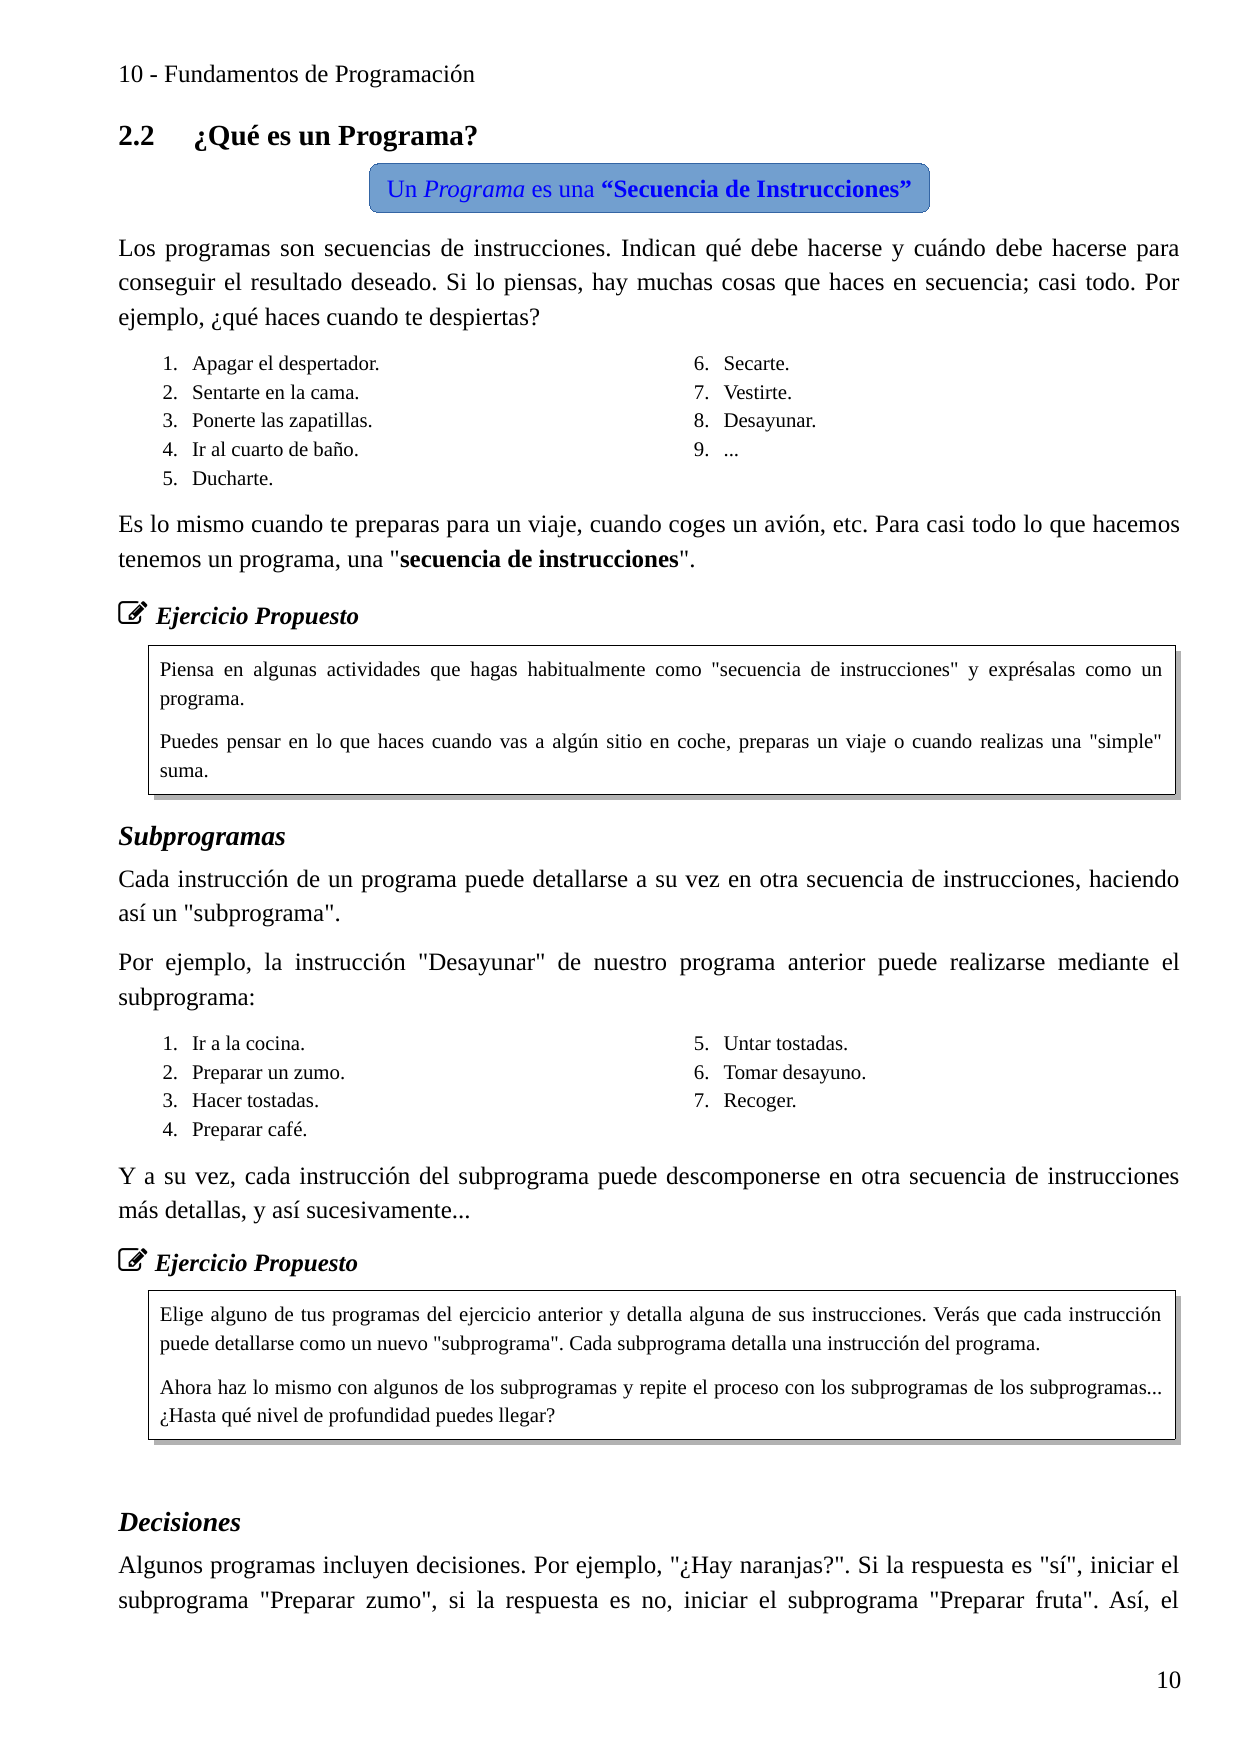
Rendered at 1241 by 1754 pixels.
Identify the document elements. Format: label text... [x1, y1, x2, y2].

subtitle Subprogramas [118, 819, 1181, 851]
list Ducharte. [162, 466, 649, 490]
text Y a su vez, cada instrucción del subprograma puede descomponerse en otra secuencia de instrucciones más detallas, y así sucesivamente... [118, 1161, 1181, 1224]
list Ponerte las zapatillas. [162, 408, 649, 432]
list Vestirte. [694, 379, 1181, 404]
subtitle ¿Qué es un Programa? [118, 118, 1181, 152]
list Ir al cuarto de baño. [162, 437, 649, 461]
text Elige alguno de tus programas del ejercicio anterior y detalla alguna de sus instrucciones. Verás que cada instrucción puede detallarse como un nuevo "subprograma". Cada subprograma detalla una instrucción del programa. [149, 1291, 1175, 1355]
list Sentarte en la cama. [162, 379, 649, 404]
list Hacer tostadas. [162, 1088, 649, 1112]
text Es lo mismo cuando te preparas para un viaje, cuando coges un avión, etc. Para casi todo lo que hacemos tenemos un programa, una "secuencia de instrucciones". [118, 509, 1181, 573]
text Algunos programas incluyen decisiones. Por ejemplo, "¿Hay naranjas?". Si la respuesta es "sí", iniciar el subprograma "Preparar zumo", si la respuesta es no, iniciar el subprograma "Preparar fruta". Así, el [118, 1550, 1181, 1613]
text Los programas son secuencias de instrucciones. Indican qué debe hacerse y cuándo debe hacerse para conseguir el resultado deseado. Si lo piensas, hay muchas cosas que haces en secuencia; casi todo. Por ejemplo, ¿qué haces cuando te despiertas? [118, 233, 1181, 330]
text Por ejemplo, la instrucción "Desayunar" de nuestro programa anterior puede realizarse mediante el subprograma: [118, 947, 1181, 1010]
list Ir a la cocina. [162, 1031, 649, 1055]
text Cada instrucción de un programa puede detallarse a su vez en otra secuencia de instrucciones, haciendo así un "subprograma". [118, 864, 1181, 927]
list Desayunar. [694, 408, 1181, 432]
list Tomar desayuno. [694, 1059, 1181, 1084]
list Untar tostadas. [694, 1031, 1181, 1055]
text Piensa en algunas actividades que hagas habitualmente como "secuencia de instrucciones" y exprésalas como un programa. [149, 646, 1175, 710]
list ... [694, 437, 1181, 461]
list Recoger. [694, 1088, 1181, 1112]
list Preparar un zumo. [162, 1059, 649, 1084]
text  Ejercicio Propuesto [118, 1244, 1181, 1278]
list Preparar café. [162, 1117, 649, 1141]
text Puedes pensar en lo que haces cuando vas a algún sitio en coche, preparas un viaje o cuando realizas una "simple" suma. [149, 717, 1175, 794]
list Apagar el despertador. [162, 351, 649, 375]
text Ahora haz lo mismo con algunos de los subprogramas y repite el proceso con los subprogramas de los subprogramas... ¿Hasta qué nivel de profundidad puedes llegar? [149, 1363, 1175, 1439]
subtitle Decisiones [118, 1506, 1181, 1538]
text  Ejercicio Propuesto [118, 593, 1181, 631]
list Secarte. [694, 351, 1181, 375]
